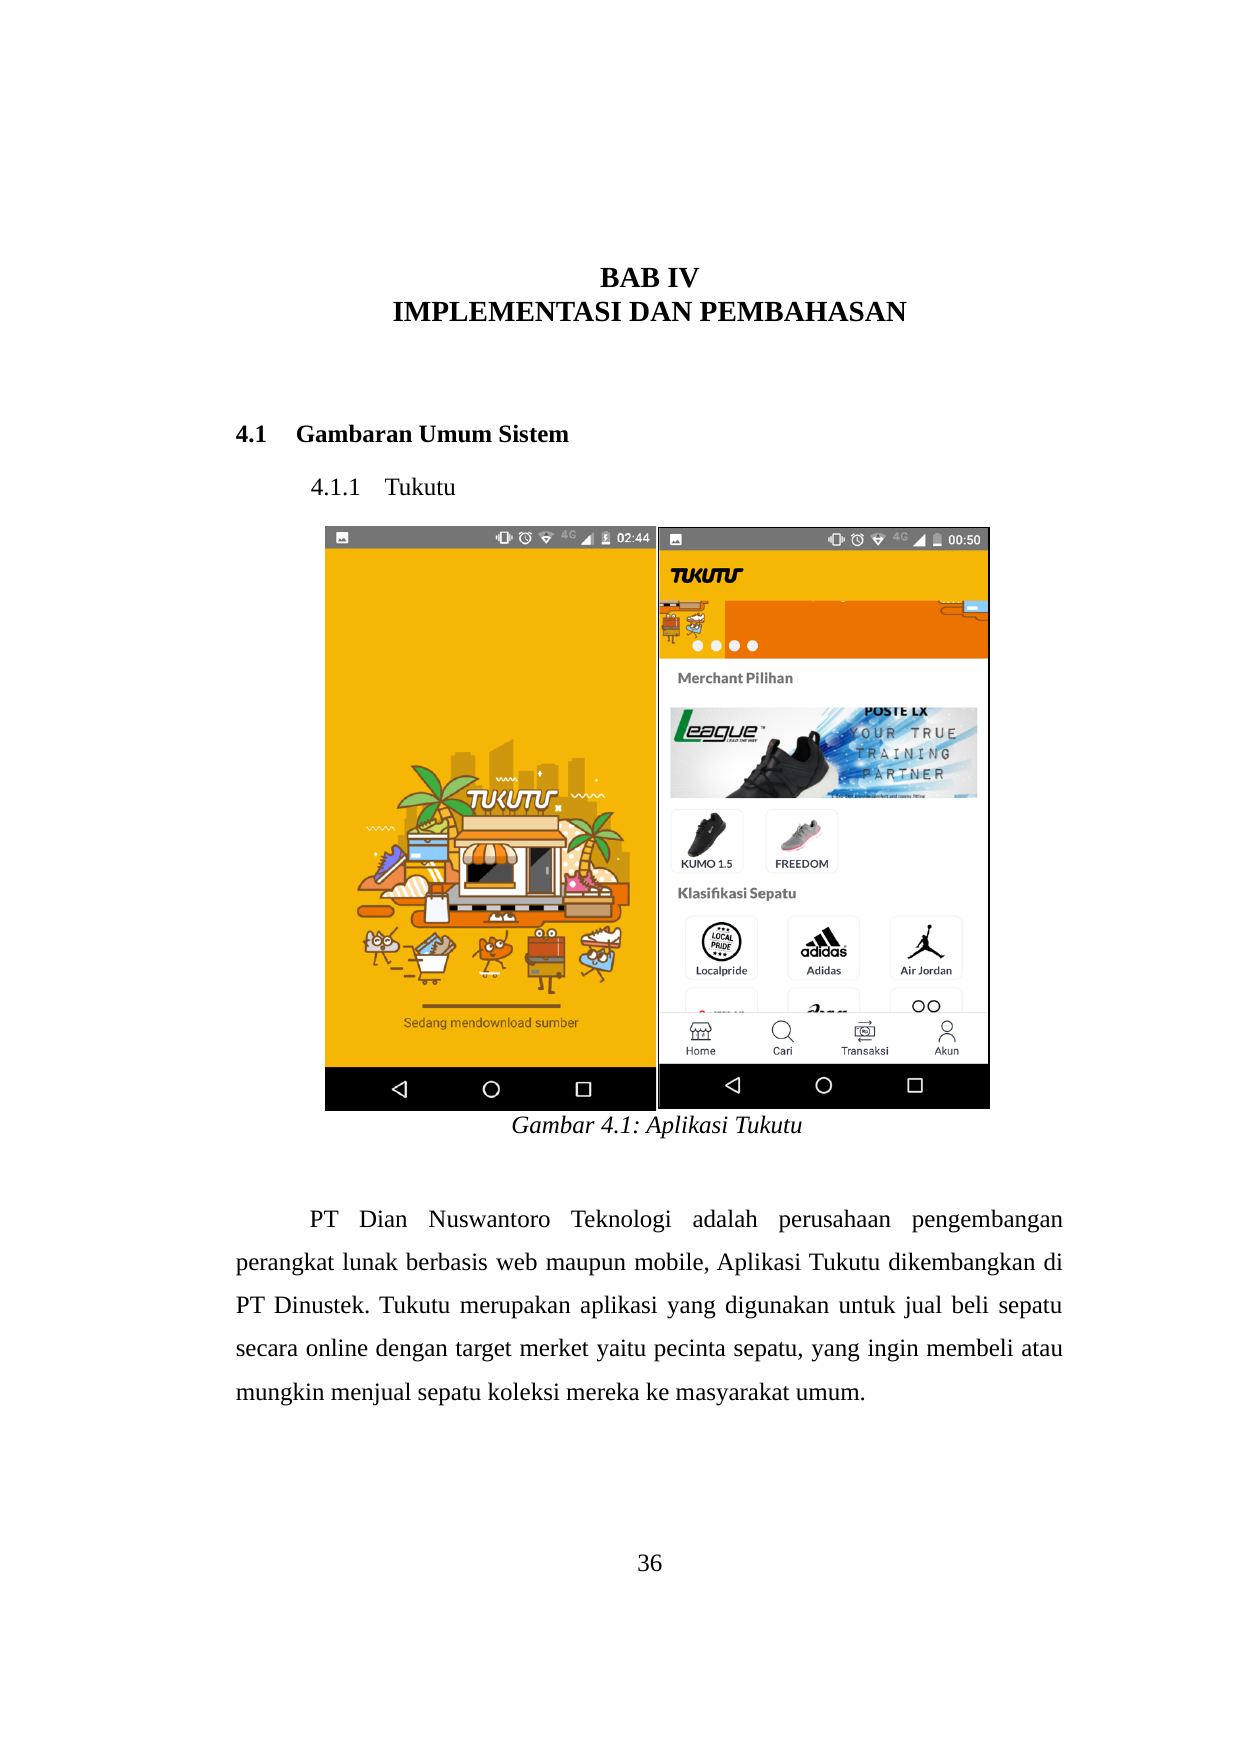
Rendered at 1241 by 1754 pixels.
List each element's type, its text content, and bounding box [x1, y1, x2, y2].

subtitle Gambaran Umum Sistem [236, 419, 1063, 447]
picture [325, 526, 657, 1111]
subtitle Tukutu [311, 472, 1063, 501]
text PT Dian Nuswantoro Teknologi adalah perusahaan pengembangan perangkat lunak berbasis web maupun mobile, Aplikasi Tukutu dikembangkan di PT Dinustek. Tukutu merupakan aplikasi yang digunakan untuk jual beli sepatu secara online dengan target merket yaitu pecinta sepatu, yang ingin membeli atau mungkin menjual sepatu koleksi mereka ke masyarakat umum. [236, 1204, 1063, 1405]
text Gambar 4.1: Aplikasi Tukutu [236, 525, 1081, 1139]
subtitle BAB IV IMPLEMENTASI DAN PEMBAHASAN [236, 261, 1063, 328]
picture [659, 528, 988, 1107]
